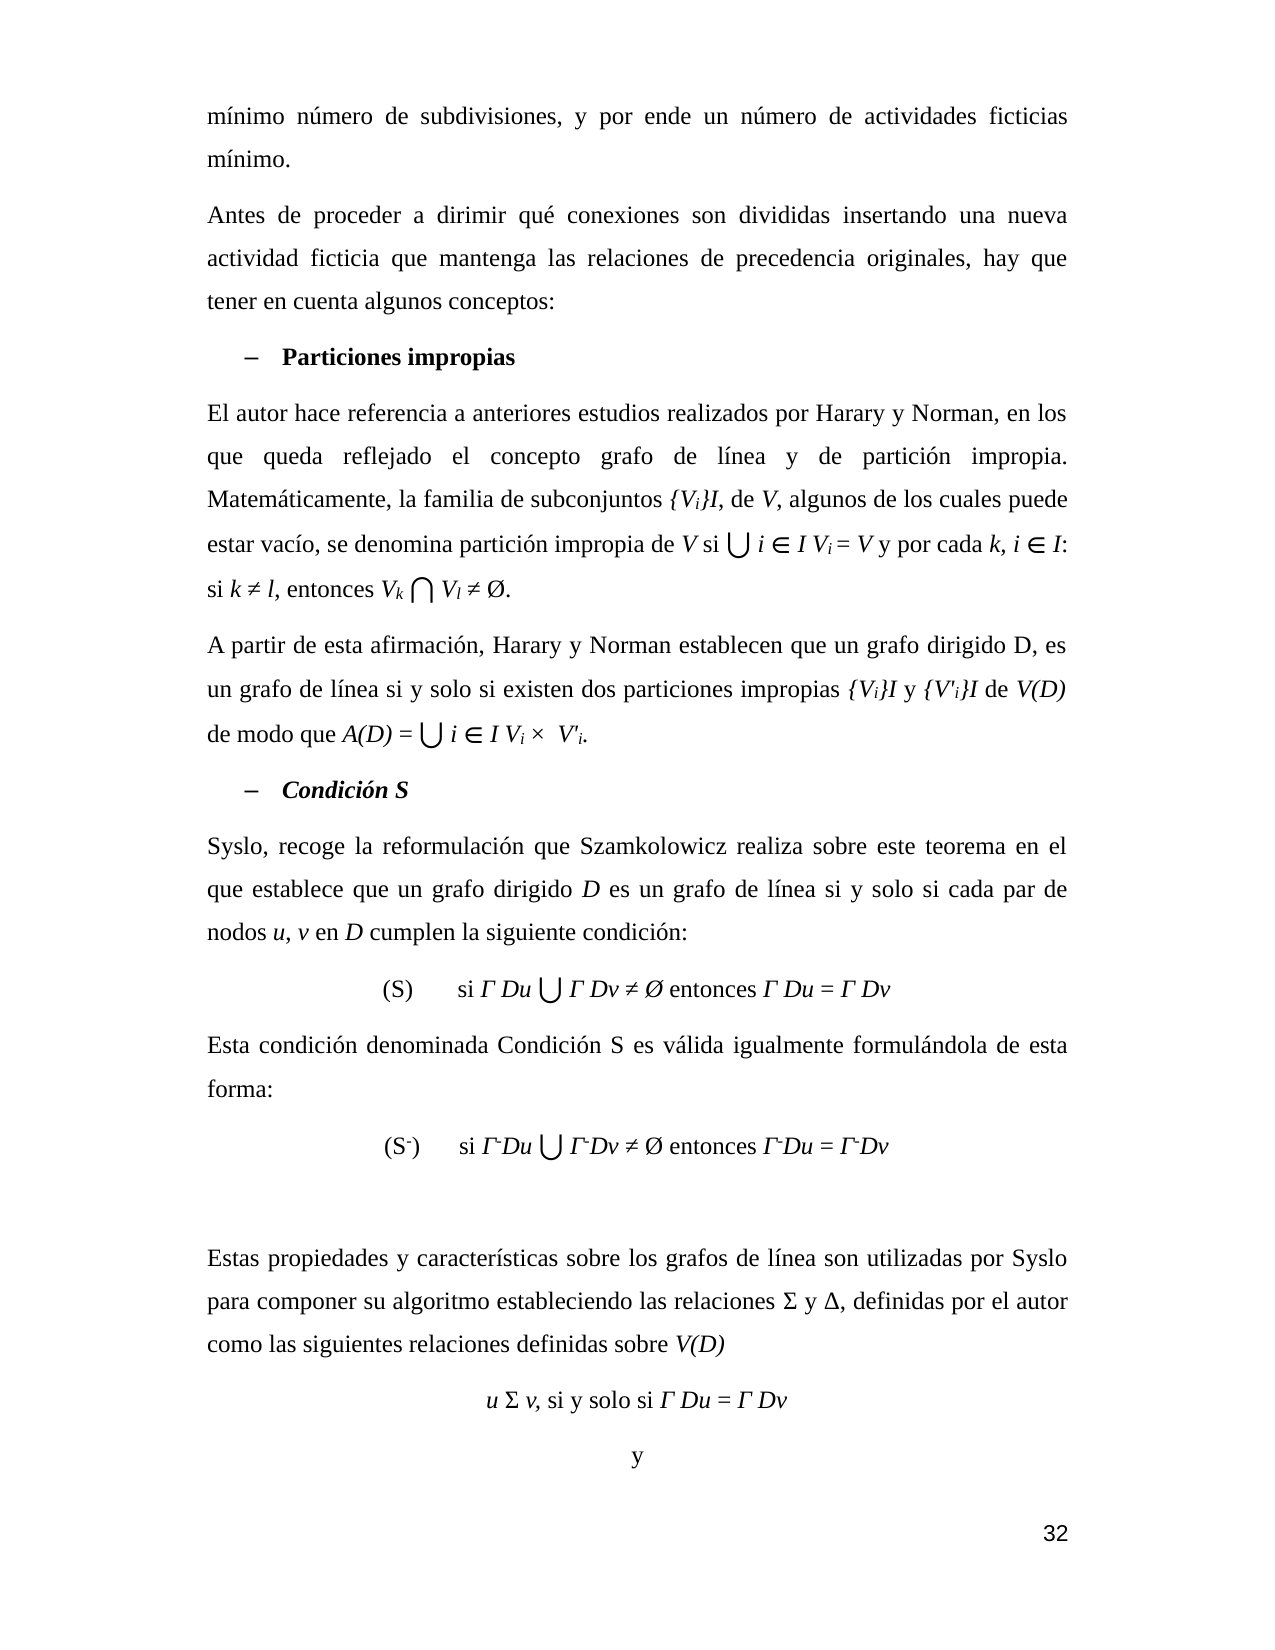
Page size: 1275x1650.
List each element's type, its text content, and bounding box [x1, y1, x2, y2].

text Antes de proceder a dirimir qué conexiones son divididas insertando una nueva actividad ficticia que mantenga las relaciones de precedencia originales, hay que tener en cuenta algunos conceptos: [207, 200, 1068, 315]
text Syslo, recoge la reformulación que Szamkolowicz realiza sobre este teorema en el que establece que un grafo dirigido D es un grafo de línea si y solo si cada par de nodos u, v en D cumplen la siguiente condición: [207, 831, 1068, 946]
list Particiones impropias [244, 342, 1068, 371]
text u Σ v, si y solo si Γ Du = Γ Dv [207, 1385, 1068, 1413]
text Estas propiedades y características sobre los grafos de línea son utilizadas por Syslo para componer su algoritmo estableciendo las relaciones Σ y Δ, definidas por el autor como las siguientes relaciones definidas sobre V(D) [207, 1243, 1068, 1358]
text y [207, 1440, 1068, 1469]
text A partir de esta afirmación, Harary y Norman establecen que un grafo dirigido D, es un grafo de línea si y solo si existen dos particiones impropias {Vi}I y {V'i}I de V(D) de modo que A(D) = ⋃ i ∈ I Vi × V'i. [207, 631, 1068, 748]
text Esta condición denominada Condición S es válida igualmente formulándola de esta forma: [207, 1031, 1068, 1102]
text El autor hace referencia a anteriores estudios realizados por Harary y Norman, en los que queda reflejado el concepto grafo de línea y de partición impropia. Matemáticamente, la familia de subconjuntos {Vi}I, de V, algunos de los cuales puede estar vacío, se denomina partición impropia de V si ⋃ i ∈ I Vi = V y por cada k, i ∈ I: si k ≠ l, entonces Vk ⋂ Vl ≠ Ø. [207, 398, 1068, 603]
text mínimo número de subdivisiones, y por ende un número de actividades ficticias mínimo. [207, 101, 1068, 173]
text (S-) si Γ-Du ⋃ Γ-Dv ≠ Ø entonces Γ-Du = Γ-Dv [207, 1129, 1068, 1159]
list Condición S [244, 775, 1068, 804]
text (S) si Γ Du ⋃ Γ Dv ≠ Ø entonces Γ Du = Γ Dv [207, 973, 1068, 1003]
